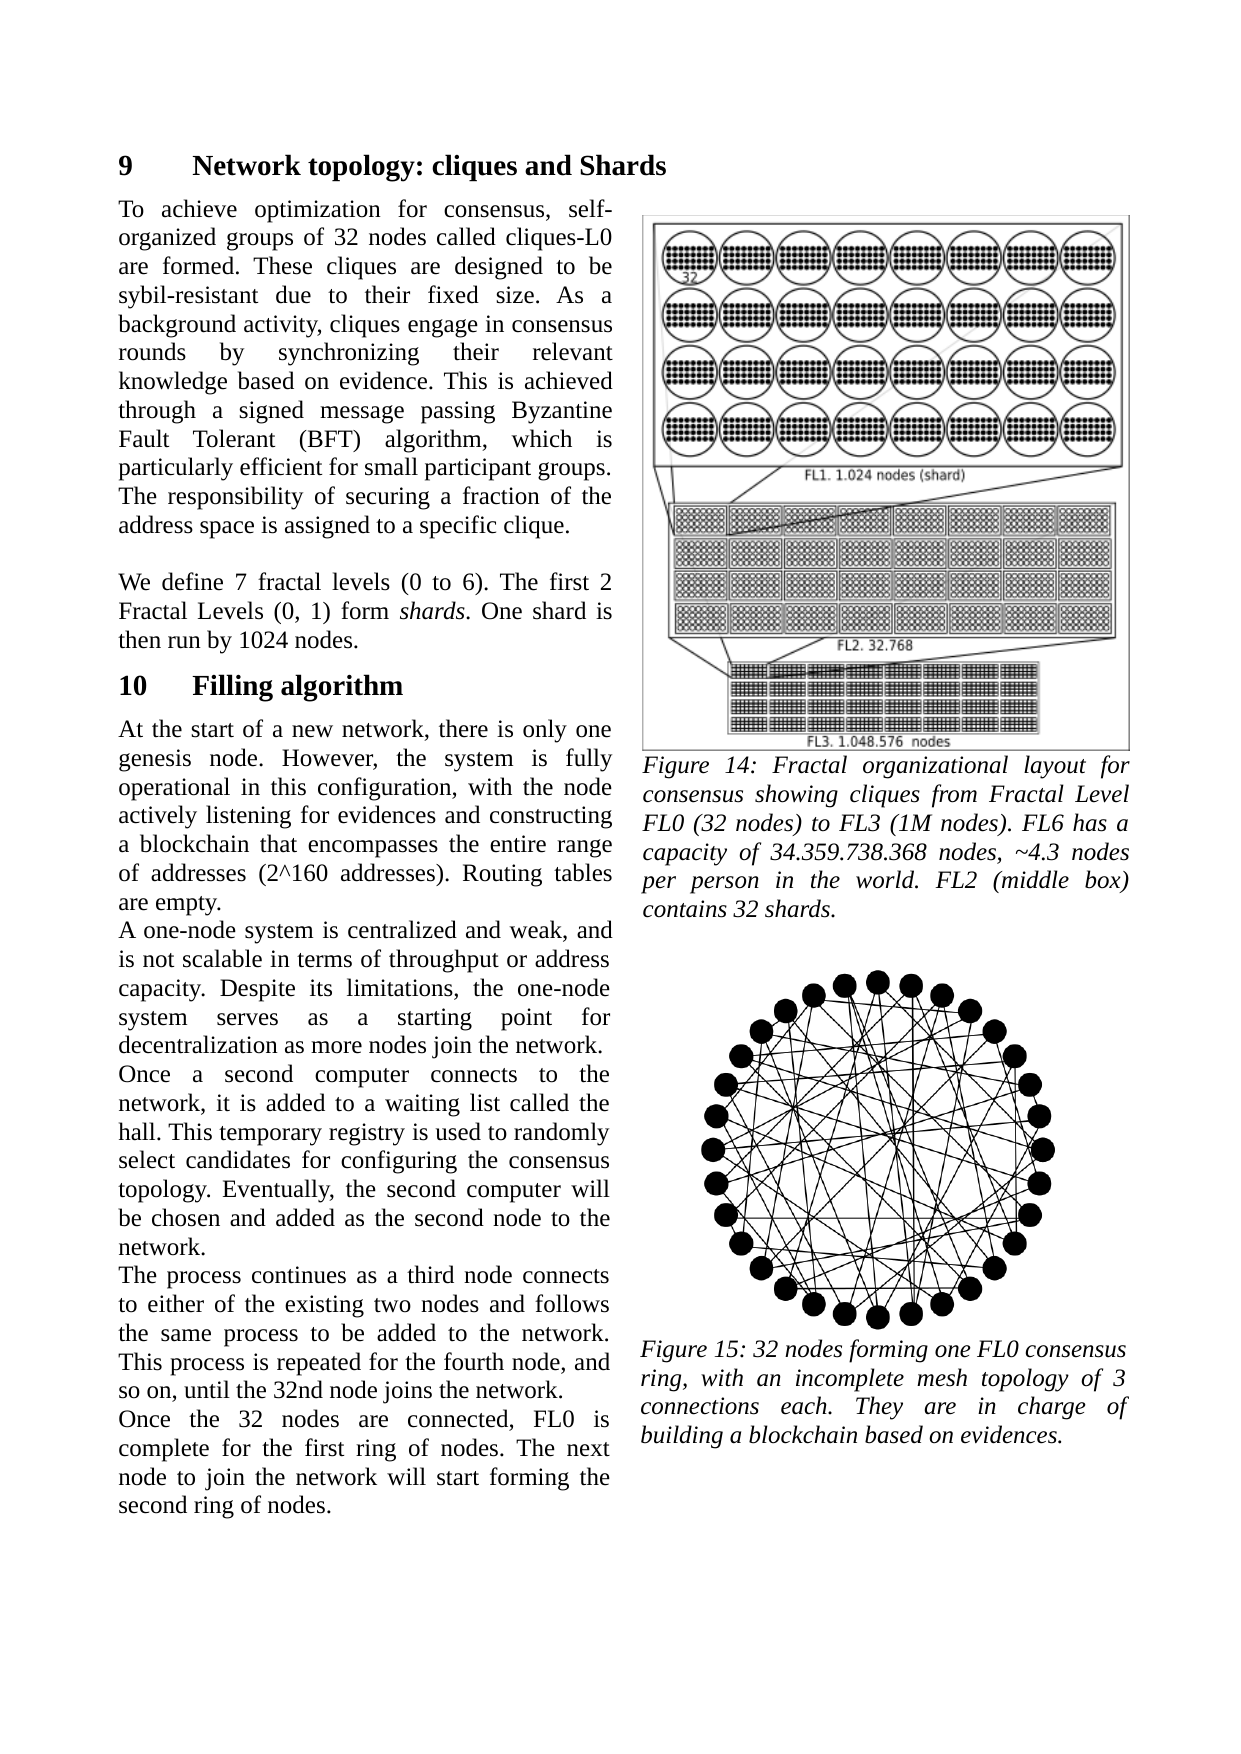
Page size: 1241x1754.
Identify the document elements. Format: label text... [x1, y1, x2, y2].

text Figure 14: Fractal organizational layout for consensus showing cliques from Fractal Level FL0 (32 nodes) to FL3 (1M nodes). FL6 has a capacity of 34.359.738.368 nodes, ~4.3 nodes per person in the world. FL2 (middle box) contains 32 shards. [642, 751, 1130, 923]
text A one-node system is centralized and weak, and is not scalable in terms of throughput or address capacity. Despite its limitations, the one-node system serves as a starting point for decentralization as more nodes join the network. [118, 916, 1127, 1059]
text Figure 15: 32 nodes forming one FL0 consensus ring, with an incomplete mesh topology of 3 connections each. They are in charge of building a blockchain based on evidences. [640, 967, 1127, 1449]
text Once the 32 nodes are connected, FL0 is complete for the first ring of nodes. The next node to join the network will start forming the second ring of nodes. [118, 1404, 1122, 1519]
subtitle Filling algorithm [118, 668, 642, 702]
picture [693, 966, 1059, 1334]
text Once a second computer connects to the network, it is added to a waiting list called the hall. This temporary registry is used to randomly select candidates for configuring the consensus topology. Eventually, the second computer will be chosen and added as the second node to the network. [118, 1059, 640, 1261]
text The process continues as a third node connects to either of the existing two nodes and follows the same process to be added to the network. This process is repeated for the fourth node, and so on, until the 32nd node joins the network. [118, 1261, 640, 1404]
text We define 7 fractal levels (0 to 6). The first 2 Fractal Levels (0, 1) form shards. One shard is then run by 1024 nodes. [118, 567, 642, 654]
text To achieve optimization for consensus, self-organized groups of 32 nodes called cliques-L0 are formed. These cliques are designed to be sybil-resistant due to their fixed size. As a background activity, cliques engage in consensus rounds by synchronizing their relevant knowledge based on evidence. This is achieved through a signed message passing Byzantine Fault Tolerant (BFT) algorithm, which is particularly efficient for small participant groups. [118, 194, 1130, 481]
text The responsibility of securing a fraction of the address space is assigned to a specific clique. [118, 481, 642, 539]
text [640, 1449, 1127, 1503]
subtitle Network topology: cliques and Shards [118, 148, 1122, 181]
picture [642, 215, 1130, 751]
text At the start of a new network, there is only one genesis node. However, the system is fully operational in this configuration, with the node actively listening for evidences and constructing a blockchain that encompasses the entire range of addresses (2^160 addresses). Routing tables are empty. [118, 714, 642, 916]
